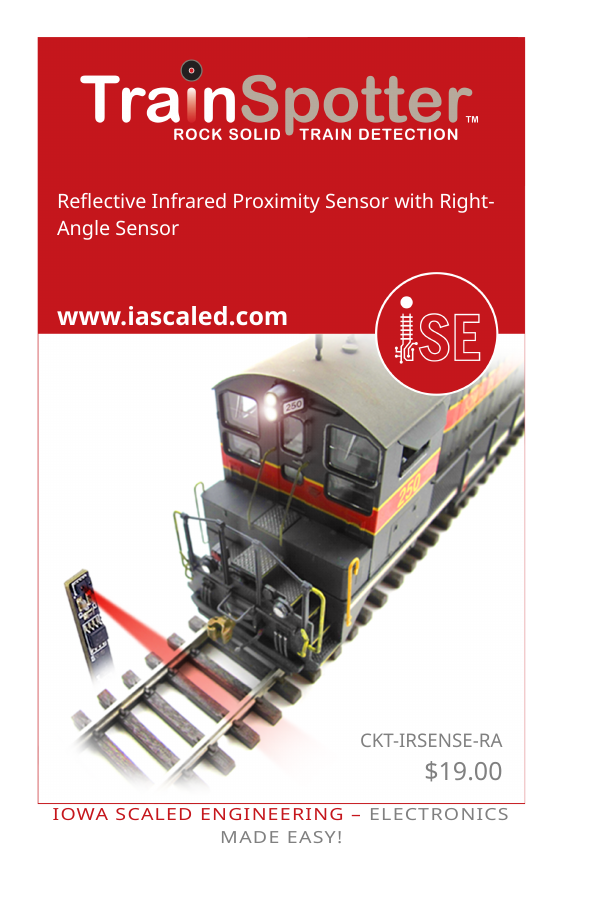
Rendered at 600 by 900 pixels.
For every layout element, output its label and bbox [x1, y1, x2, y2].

picture [37, 37, 525, 807]
